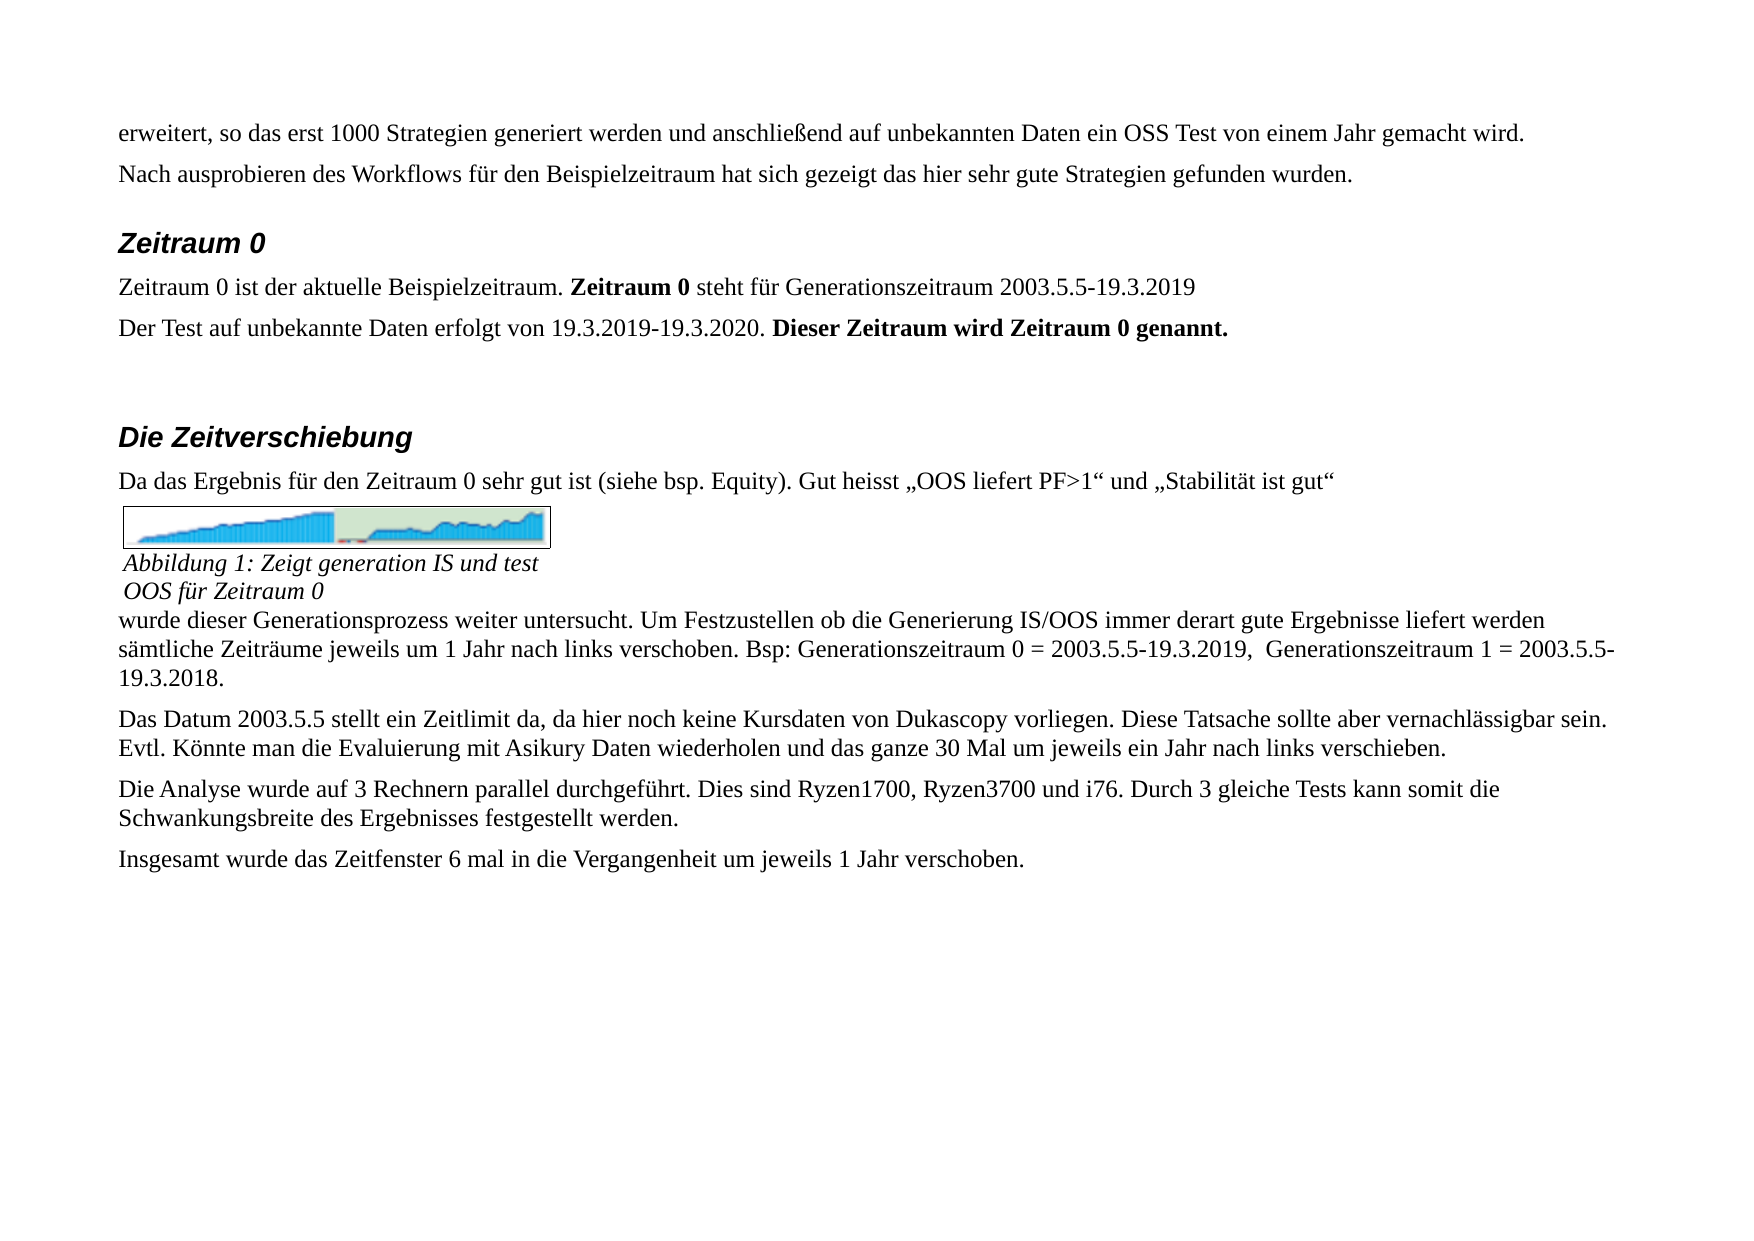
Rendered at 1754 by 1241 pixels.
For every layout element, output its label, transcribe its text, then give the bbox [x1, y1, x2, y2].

text Nach ausprobieren des Workflows für den Beispielzeitraum hat sich gezeigt das hier sehr gute Strategien gefunden wurden. [118, 159, 1636, 188]
text Der Test auf unbekannte Daten erfolgt von 19.3.2019-19.3.2020. Dieser Zeitraum wird Zeitraum 0 genannt. [118, 313, 1636, 342]
subtitle Zeitraum 0 [118, 226, 1636, 259]
text [124, 507, 550, 548]
text Abbildung 1: Zeigt generation IS und test OOS für Zeitraum 0 [123, 549, 550, 605]
text Zeitraum 0 ist der aktuelle Beispielzeitraum. Zeitraum 0 steht für Generationszeitraum 2003.5.5-19.3.2019 [118, 272, 1636, 300]
subtitle Die Zeitverschiebung [118, 420, 1636, 454]
text Das Datum 2003.5.5 stellt ein Zeitlimit da, da hier noch keine Kursdaten von Dukascopy vorliegen. Diese Tatsache sollte aber vernachlässigbar sein. Evtl. Könnte man die Evaluierung mit Asikury Daten wiederholen und das ganze 30 Mal um jeweils ein Jahr nach links verschieben. [118, 704, 1636, 761]
text Die Analyse wurde auf 3 Rechnern parallel durchgeführt. Dies sind Ryzen1700, Ryzen3700 und i76. Durch 3 gleiche Tests kann somit die Schwankungsbreite des Ergebnisses festgestellt werden. [118, 774, 1636, 831]
text erweitert, so das erst 1000 Strategien generiert werden und anschließend auf unbekannten Daten ein OSS Test von einem Jahr gemacht wird. [118, 118, 1636, 147]
text wurde dieser Generationsprozess weiter untersucht. Um Festzustellen ob die Generierung IS/OOS immer derart gute Ergebnisse liefert werden sämtliche Zeiträume jeweils um 1 Jahr nach links verschoben. Bsp: Generationszeitraum 0 = 2003.5.5-19.3.2019, Generationszeitraum 1 = 2003.5.5-19.3.2018. [118, 508, 1636, 691]
picture [126, 508, 547, 545]
text Da das Ergebnis für den Zeitraum 0 sehr gut ist (siehe bsp. Equity). Gut heisst „OOS liefert PF>1“ und „Stabilität ist gut“ [118, 466, 1636, 495]
text Insgesamt wurde das Zeitfenster 6 mal in die Vergangenheit um jeweils 1 Jahr verschoben. [118, 844, 1636, 873]
